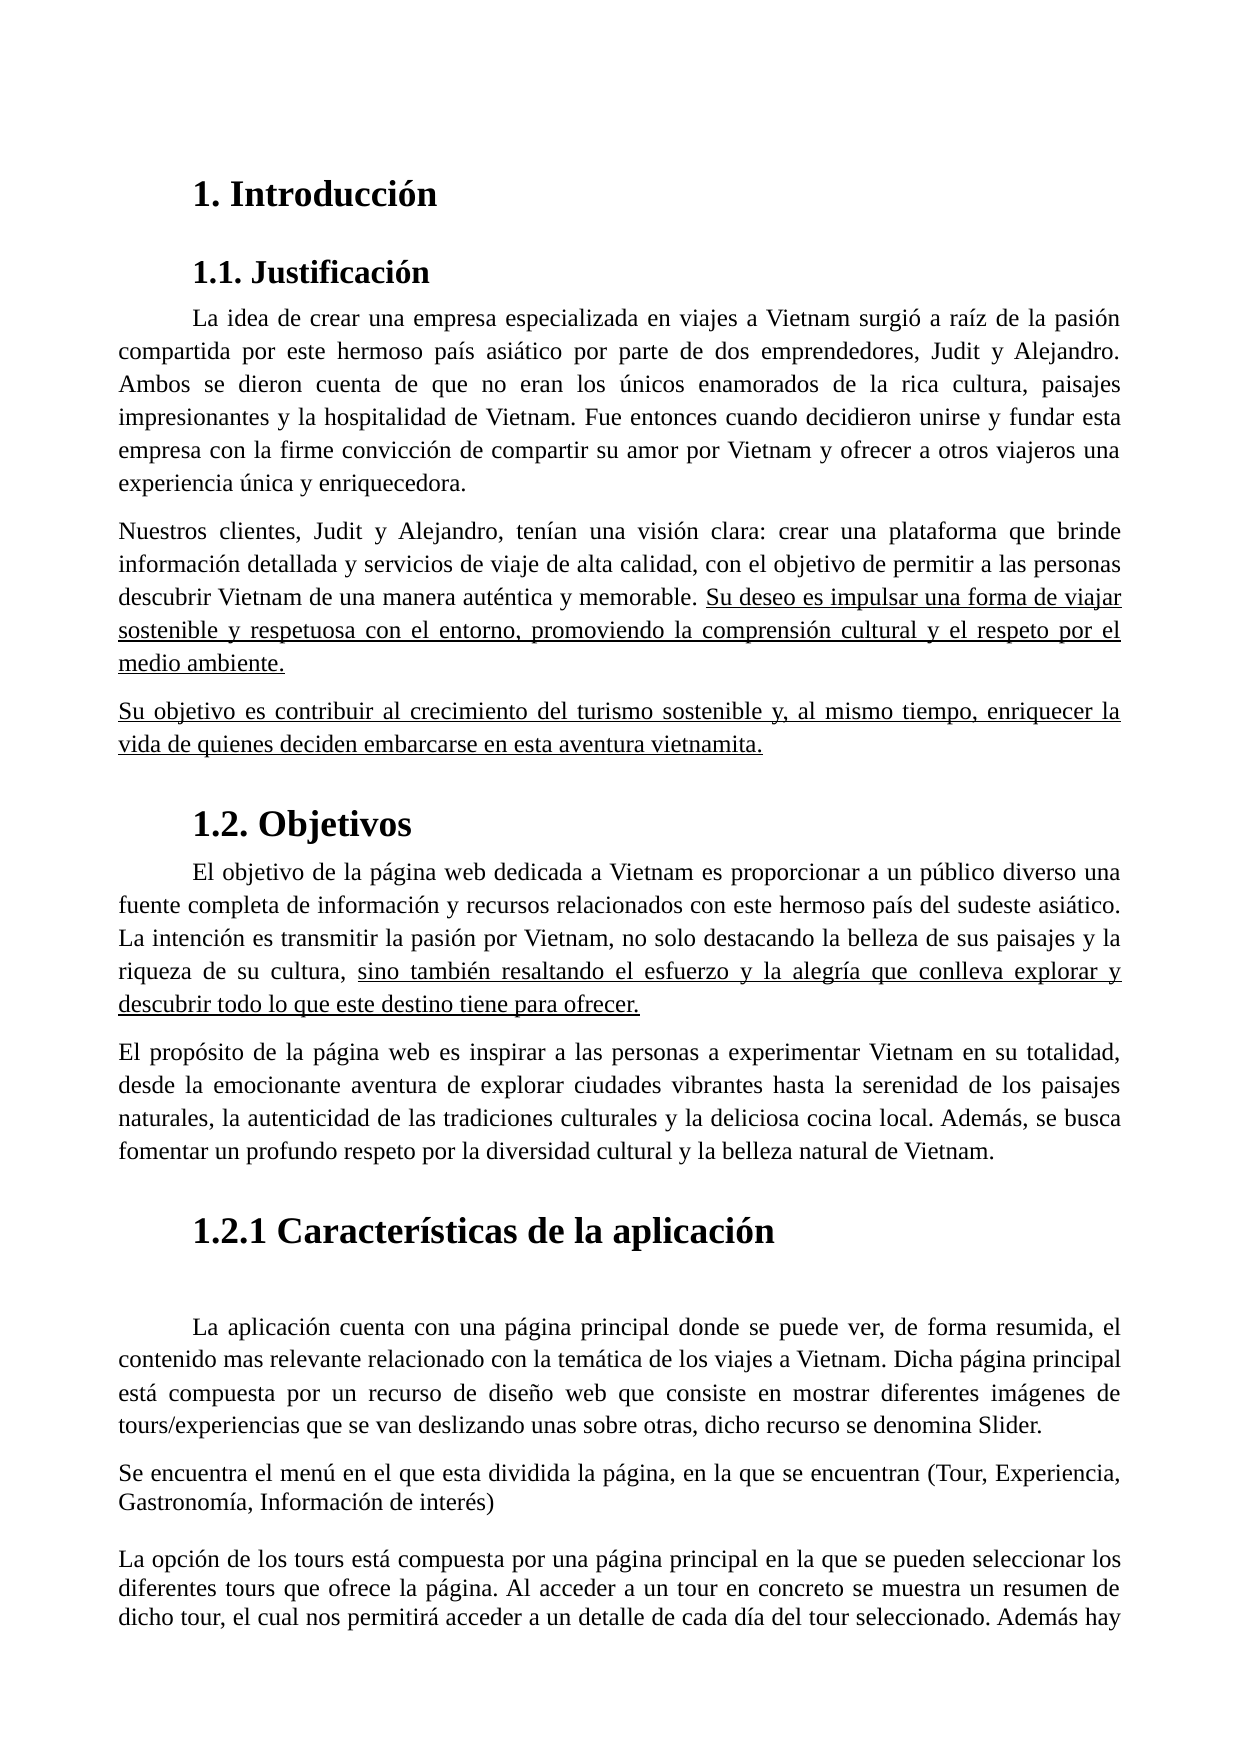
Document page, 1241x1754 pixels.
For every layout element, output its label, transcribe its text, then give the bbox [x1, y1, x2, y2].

text La aplicación cuenta con una página principal donde se puede ver, de forma resumida, el contenido mas relevante relacionado con la temática de los viajes a Vietnam. Dicha página principal está compuesta por un recurso de diseño web que consiste en mostrar diferentes imágenes de tours/experiencias que se van deslizando unas sobre otras, dicho recurso se denomina Slider. [118, 1312, 1122, 1439]
subtitle 1.2. Objetivos [118, 801, 1122, 844]
text El objetivo de la página web dedicada a Vietnam es proporcionar a un público diverso una fuente completa de información y recursos relacionados con este hermoso país del sudeste asiático. La intención es transmitir la pasión por Vietnam, no solo destacando la belleza de sus paisajes y la riqueza de su cultura, sino también resaltando el esfuerzo y la alegría que conlleva explorar y descubrir todo lo que este destino tiene para ofrecer. [118, 857, 1122, 1018]
text Nuestros clientes, Judit y Alejandro, tenían una visión clara: crear una plataforma que brinde información detallada y servicios de viaje de alta calidad, con el objetivo de permitir a las personas descubrir Vietnam de una manera auténtica y memorable. Su deseo es impulsar una forma de viajar sostenible y respetuosa con el entorno, promoviendo la comprensión cultural y el respeto por el medio ambiente. [118, 516, 1122, 677]
text La opción de los tours está compuesta por una página principal en la que se pueden seleccionar los diferentes tours que ofrece la página. Al acceder a un tour en concreto se muestra un resumen de dicho tour, el cual nos permitirá acceder a un detalle de cada día del tour seleccionado. Además hay [118, 1544, 1122, 1631]
text Se encuentra el menú en el que esta dividida la página, en la que se encuentran (Tour, Experiencia, Gastronomía, Información de interés) [118, 1458, 1122, 1516]
text Su objetivo es contribuir al crecimiento del turismo sostenible y, al mismo tiempo, enriquecer la vida de quienes deciden embarcarse en esta aventura vietnamita. [118, 696, 1122, 757]
subtitle 1.1. Justificación [118, 252, 1122, 291]
text La idea de crear una empresa especializada en viajes a Vietnam surgió a raíz de la pasión compartida por este hermoso país asiático por parte de dos emprendedores, Judit y Alejandro. Ambos se dieron cuenta de que no eran los únicos enamorados de la rica cultura, paisajes impresionantes y la hospitalidad de Vietnam. Fue entonces cuando decidieron unirse y fundar esta empresa con la firme convicción de compartir su amor por Vietnam y ofrecer a otros viajeros una experiencia única y enriquecedora. [118, 303, 1122, 497]
subtitle 1.2.1 Características de la aplicación [118, 1208, 1122, 1251]
subtitle 1. Introducción [118, 172, 1122, 215]
text El propósito de la página web es inspirar a las personas a experimentar Vietnam en su totalidad, desde la emocionante aventura de explorar ciudades vibrantes hasta la serenidad de los paisajes naturales, la autenticidad de las tradiciones culturales y la deliciosa cocina local. Además, se busca fomentar un profundo respeto por la diversidad cultural y la belleza natural de Vietnam. [118, 1037, 1122, 1164]
